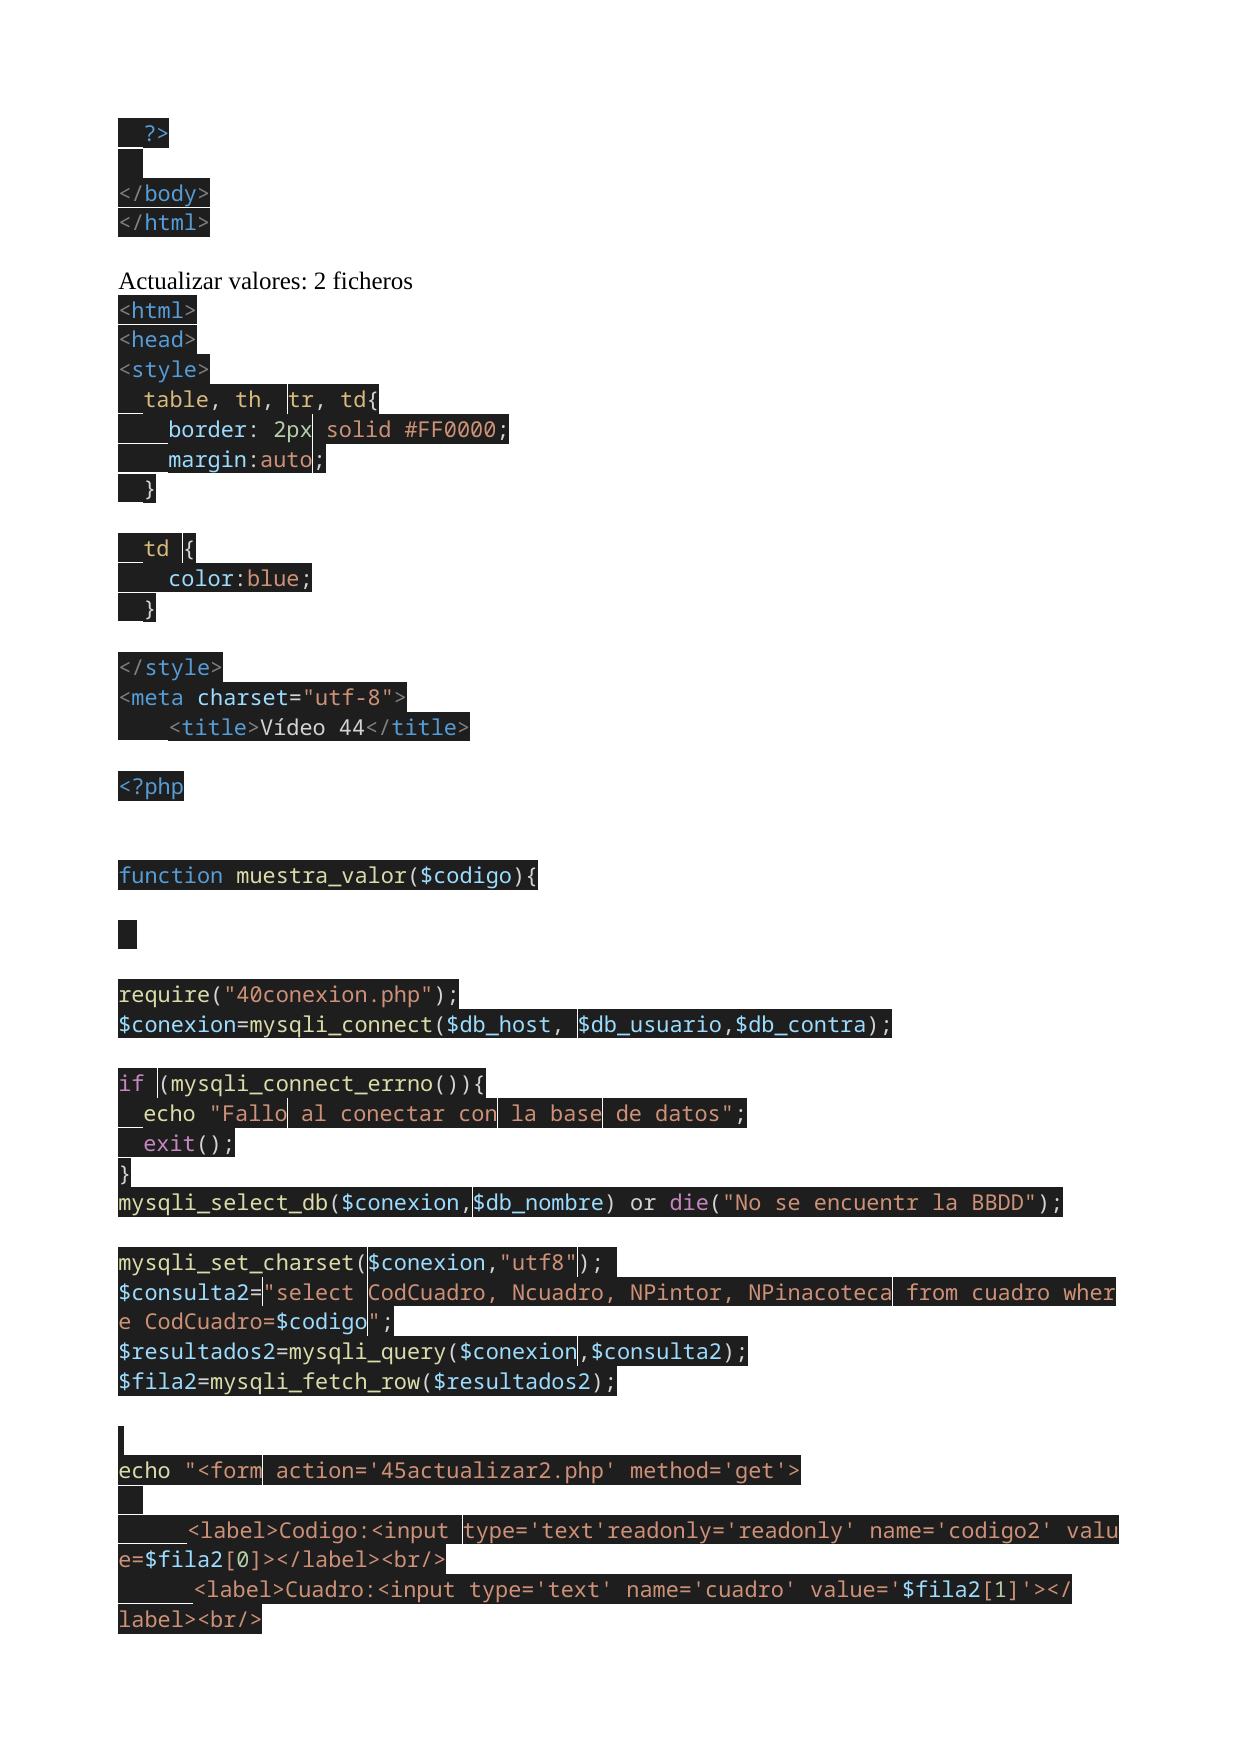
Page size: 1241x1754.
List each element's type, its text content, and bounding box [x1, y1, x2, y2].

text if (mysqli_connect_errno()){ [118, 1068, 1122, 1098]
text <label>Cuadro:<input type='text' name='cuadro' value='$fila2[1]'></label><br/> [118, 1574, 1122, 1634]
text $fila2=mysqli_fetch_row($resultados2); [118, 1366, 1122, 1396]
text ?> [118, 118, 1122, 148]
text } [118, 592, 1122, 622]
text mysqli_select_db($conexion,$db_nombre) or die("No se encuentr la BBDD"); [118, 1187, 1122, 1217]
text } [118, 1157, 1122, 1187]
text <title>Vídeo 44</title> [118, 712, 1122, 741]
text exit(); [118, 1128, 1122, 1157]
text </style> [118, 652, 1122, 682]
text <style> [118, 354, 1122, 384]
text td { [118, 533, 1122, 563]
text </body> [118, 178, 1122, 207]
text </html> [118, 207, 1122, 237]
text mysqli_set_charset($conexion,"utf8"); [118, 1247, 1122, 1277]
text <?php [118, 771, 1122, 801]
text Actualizar valores: 2 ficheros [118, 266, 1122, 295]
text function muestra_valor($codigo){ [118, 860, 1122, 890]
text table, th, tr, td{ [118, 384, 1122, 414]
text require("40conexion.php"); [118, 979, 1122, 1009]
text color:blue; [118, 563, 1122, 592]
text $consulta2="select CodCuadro, Ncuadro, NPintor, NPinacoteca from cuadro where CodCuadro=$codigo"; [118, 1277, 1122, 1336]
text $conexion=mysqli_connect($db_host, $db_usuario,$db_contra); [118, 1009, 1122, 1038]
text echo "Fallo al conectar con la base de datos"; [118, 1098, 1122, 1128]
text margin:auto; [118, 444, 1122, 473]
text <label>Codigo:<input type='text'readonly='readonly' name='codigo2' value=$fila2[0]></label><br/> [118, 1514, 1122, 1574]
text $resultados2=mysqli_query($conexion,$consulta2); [118, 1336, 1122, 1366]
text <meta charset="utf-8"> [118, 682, 1122, 712]
text } [118, 473, 1122, 503]
text <html> [118, 295, 1122, 324]
text echo "<form action='45actualizar2.php' method='get'> [118, 1455, 1122, 1485]
text <head> [118, 324, 1122, 354]
text border: 2px solid #FF0000; [118, 414, 1122, 444]
